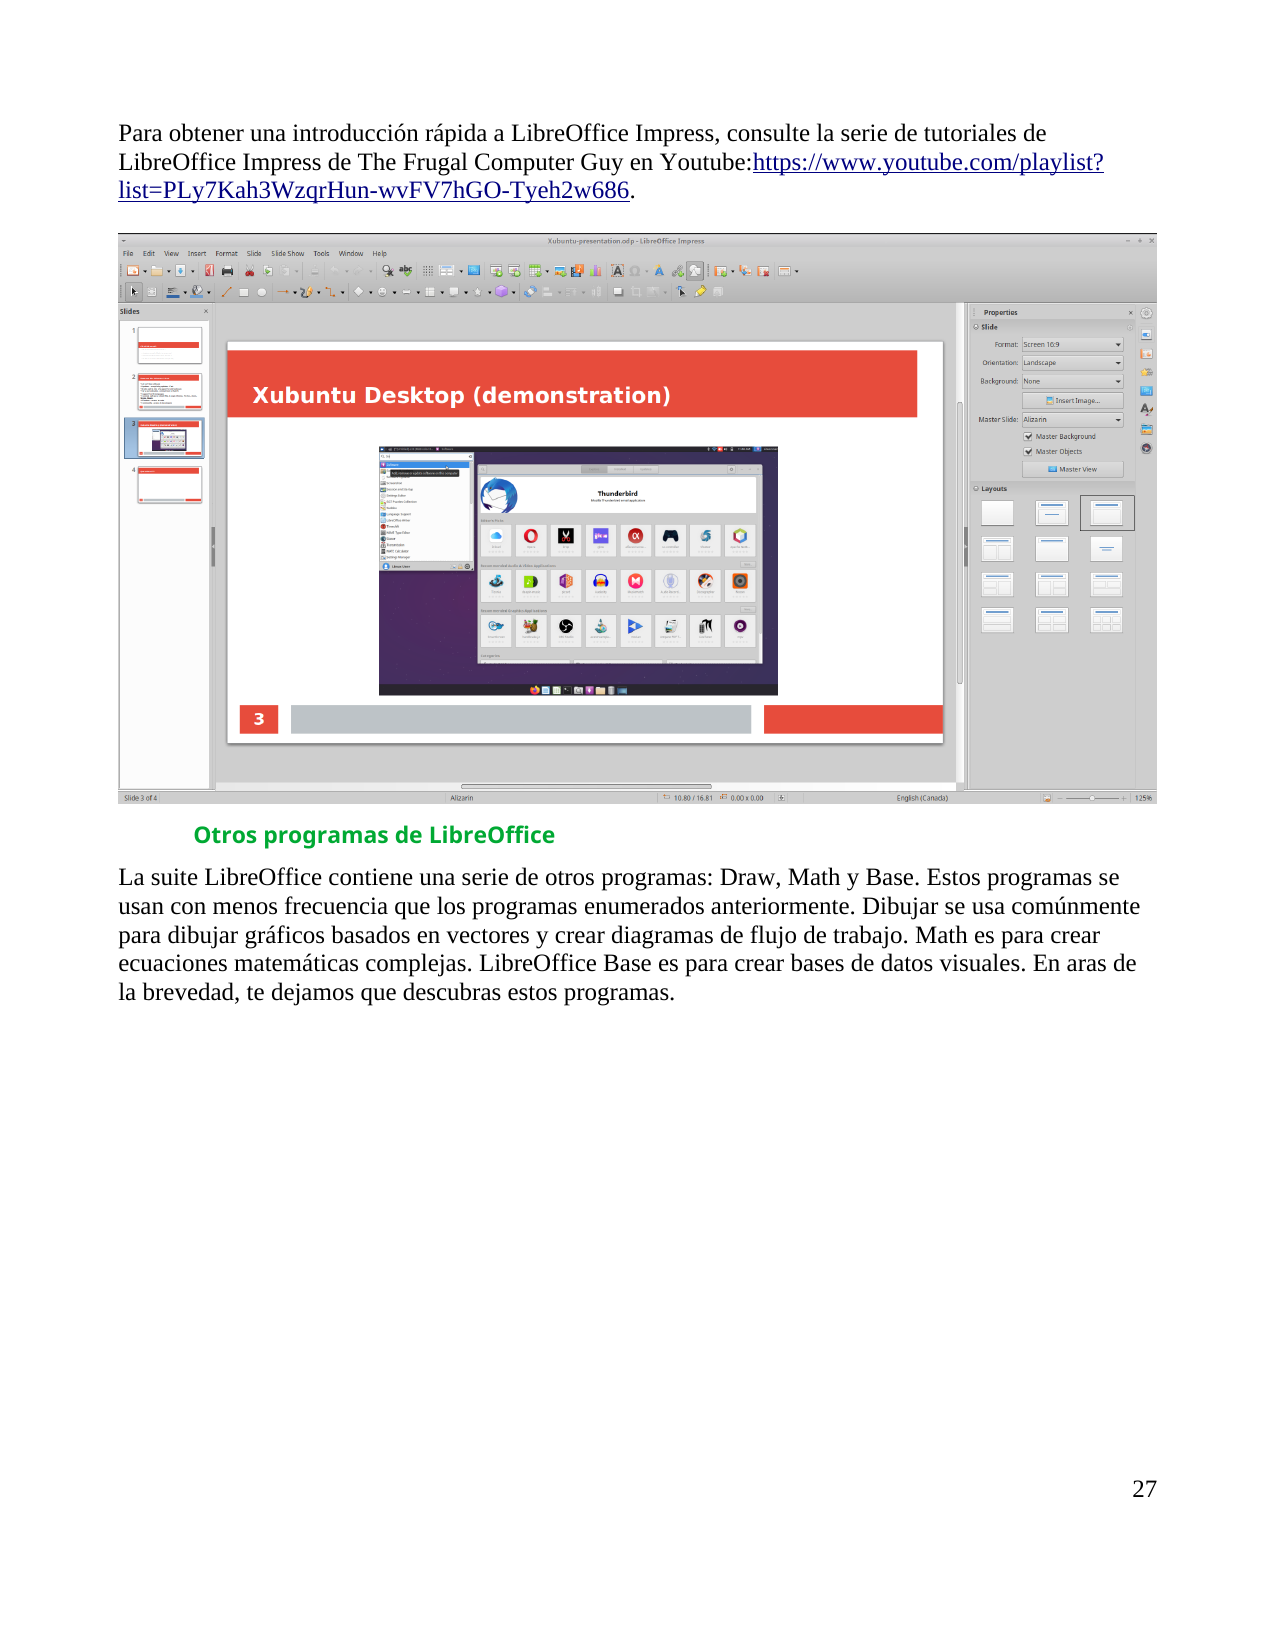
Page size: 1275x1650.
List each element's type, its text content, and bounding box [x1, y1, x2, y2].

text La suite LibreOffice contiene una serie de otros programas: Draw, Math y Base. Estos programas se usan con menos frecuencia que los programas enumerados anteriormente. Dibujar se usa comúnmente para dibujar gráficos basados ​​en vectores y crear diagramas de flujo de trabajo. Math es para crear ecuaciones matemáticas complejas. LibreOffice Base es para crear bases de datos visuales. En aras de la brevedad, te dejamos que descubras estos programas. [118, 862, 1157, 1006]
subtitle Otros programas de LibreOffice [118, 818, 1157, 850]
text Para obtener una introducción rápida a LibreOffice Impress, consulte la serie de tutoriales de LibreOffice Impress de The Frugal Computer Guy en Youtube:https://www.youtube.com/playlist?list=PLy7Kah3WzqrHun-wvFV7hGO-Tyeh2w686. [118, 118, 1157, 204]
picture [118, 233, 1157, 804]
